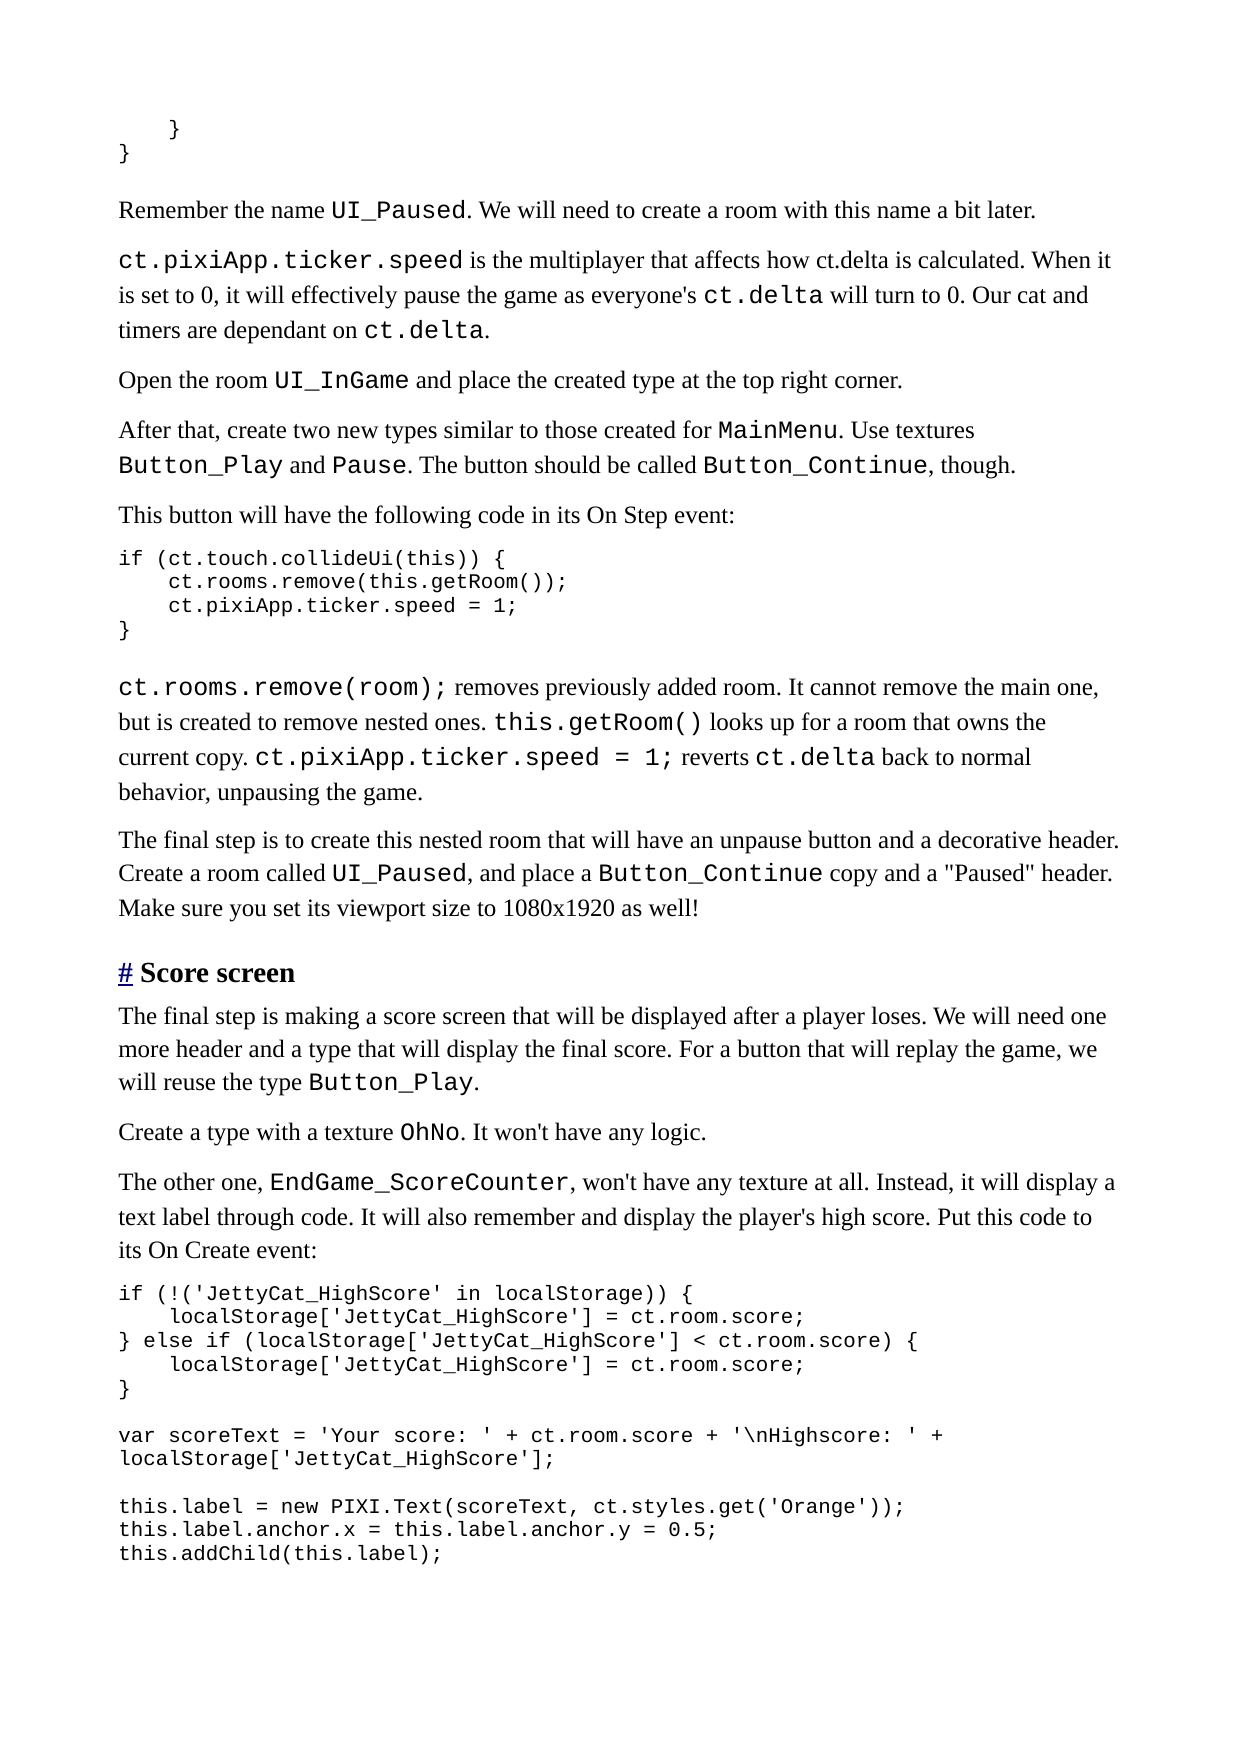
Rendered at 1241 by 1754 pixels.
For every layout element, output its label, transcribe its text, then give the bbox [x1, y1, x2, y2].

text ct.rooms.remove(room); removes previously added room. It cannot remove the main one, but is created to remove nested ones. this.getRoom() looks up for a room that owns the current copy. ct.pixiApp.ticker.speed = 1; reverts ct.delta back to normal behavior, unpausing the game. [118, 672, 1122, 806]
subtitle # Score screen [118, 955, 1122, 989]
text The final step is to create this nested room that will have an unpause button and a decorative header. Create a room called UI_Paused, and place a Button_Continue copy and a "Paused" header. Make sure you set its viewport size to 1080x1920 as well! [118, 825, 1122, 922]
text this.label.anchor.x = this.label.anchor.y = 0.5; [118, 1519, 1122, 1543]
text this.label = new PIXI.Text(scoreText, ct.styles.get('Orange')); [118, 1496, 1122, 1519]
text localStorage['JettyCat_HighScore'] = ct.room.score; [118, 1307, 1122, 1330]
text var scoreText = 'Your score: ' + ct.room.score + '\nHighscore: ' + localStorage['JettyCat_HighScore']; [118, 1425, 1122, 1472]
text ct.pixiApp.ticker.speed = 1; [118, 595, 1122, 619]
text The final step is making a score screen that will be displayed after a player loses. We will need one more header and a type that will display the final score. For a button that will replay the game, we will reuse the type Button_Play. [118, 1001, 1122, 1098]
text ct.pixiApp.ticker.speed is the multiplayer that affects how ct.delta is calculated. When it is set to 0, it will effectively pause the game as everyone's ct.delta will turn to 0. Our cat and timers are dependant on ct.delta. [118, 245, 1122, 346]
text } [118, 619, 1122, 642]
text After that, create two new types similar to those created for MainMenu. Use textures Button_Play and Pause. The button should be called Button_Continue, though. [118, 415, 1122, 481]
text The other one, EndGame_ScoreCounter, won't have any texture at all. Instead, it will display a text label through code. It will also remember and display the player's high score. Put this code to its On Create event: [118, 1167, 1122, 1264]
text } [118, 142, 1122, 165]
text Open the room UI_InGame and place the created type at the top right corner. [118, 365, 1122, 396]
text } else if (localStorage['JettyCat_HighScore'] < ct.room.score) { [118, 1330, 1122, 1354]
text this.addChild(this.label); [118, 1543, 1122, 1567]
text if (!('JettyCat_HighScore' in localStorage)) { [118, 1283, 1122, 1307]
text ct.rooms.remove(this.getRoom()); [118, 571, 1122, 595]
text Create a type with a texture OhNo. It won't have any logic. [118, 1117, 1122, 1148]
text } [118, 1377, 1122, 1401]
text if (ct.touch.collideUi(this)) { [118, 548, 1122, 571]
text localStorage['JettyCat_HighScore'] = ct.room.score; [118, 1354, 1122, 1377]
text This button will have the following code in its On Step event: [118, 500, 1122, 529]
text } [118, 118, 1122, 142]
text Remember the name UI_Paused. We will need to create a room with this name a bit later. [118, 195, 1122, 226]
